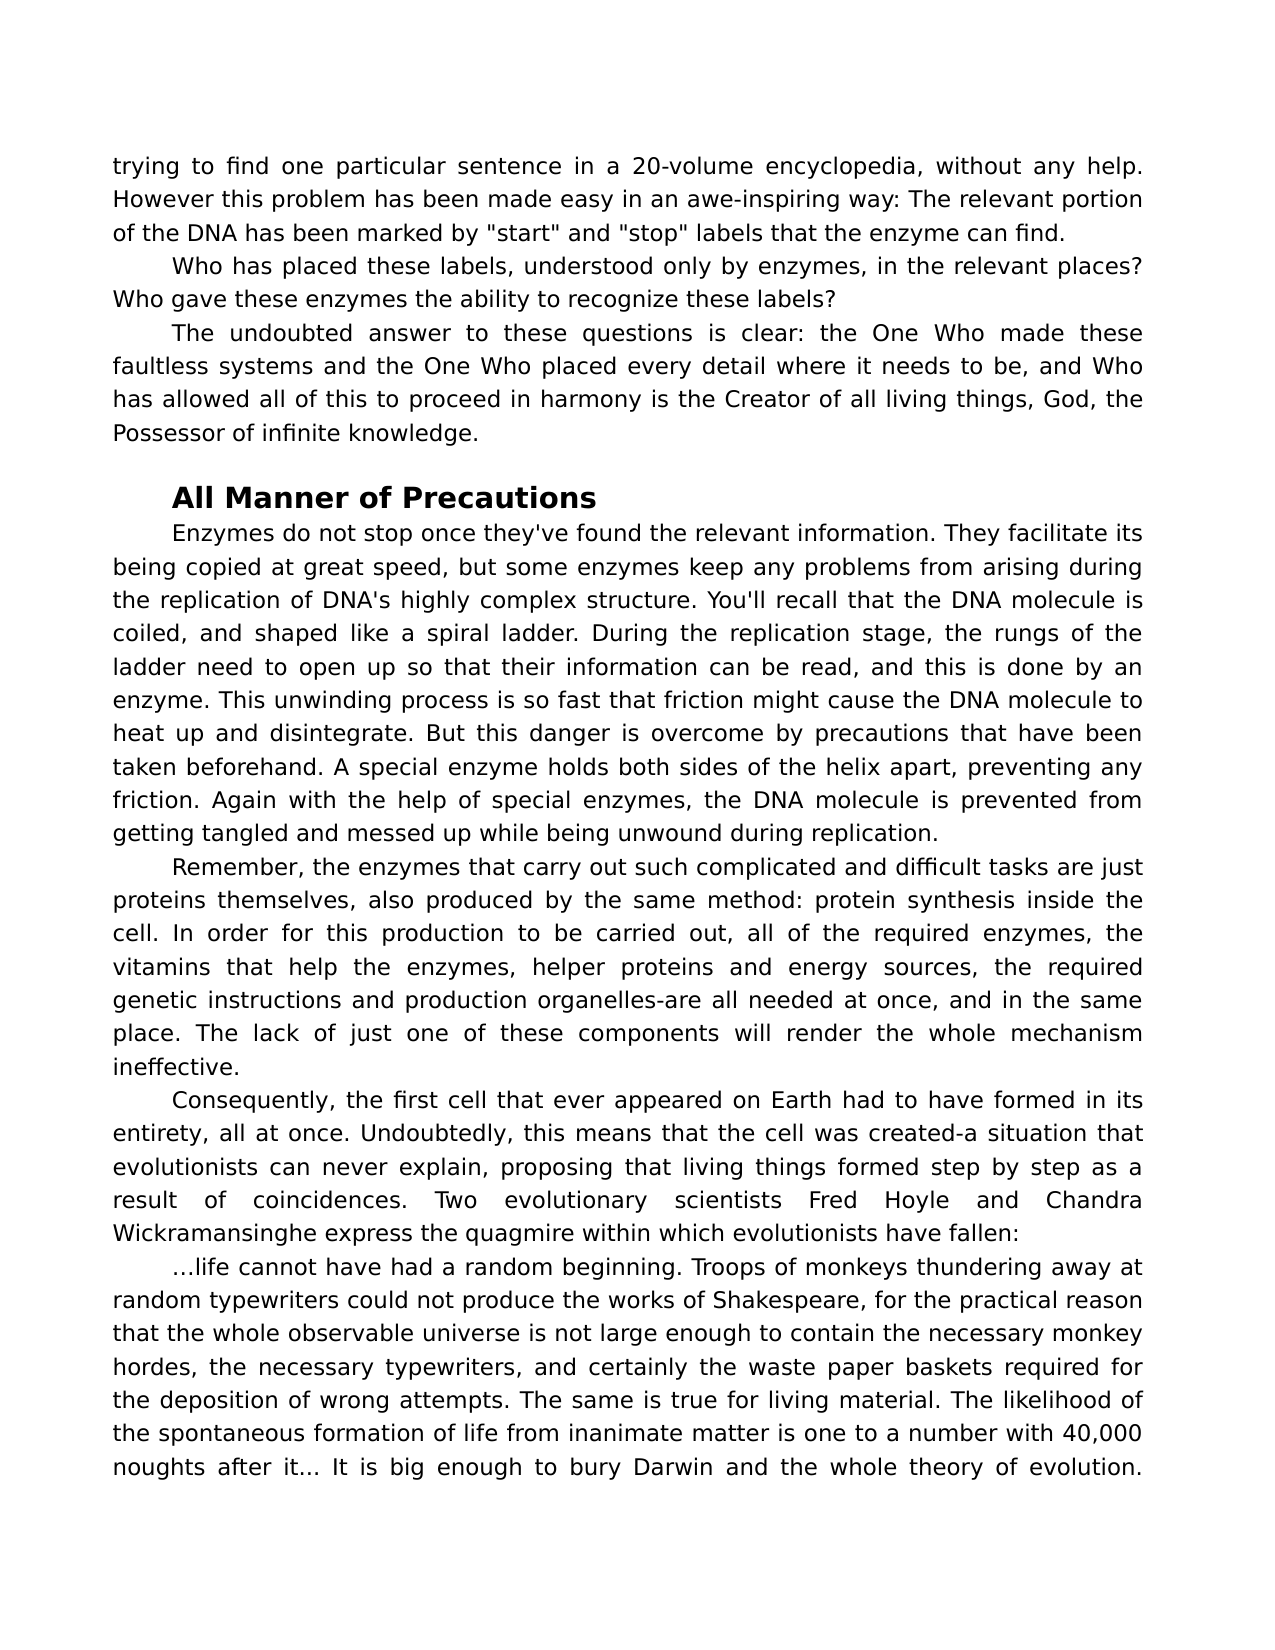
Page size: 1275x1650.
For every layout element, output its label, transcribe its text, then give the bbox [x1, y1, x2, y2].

text trying to find one particular sentence in a 20-volume encyclopedia, without any help. However this problem has been made easy in an awe-inspiring way: The relevant portion of the DNA has been marked by "start" and "stop" labels that the enzyme can find. [112, 148, 1145, 248]
text Who has placed these labels, understood only by enzymes, in the relevant places? Who gave these enzymes the ability to recognize these labels? [112, 248, 1145, 314]
text Remember, the enzymes that carry out such complicated and difficult tasks are just proteins themselves, also produced by the same method: protein synthesis inside the cell. In order for this production to be carried out, all of the required enzymes, the vitamins that help the enzymes, helper proteins and energy sources, the required genetic instructions and production organelles-are all needed at once, and in the same place. The lack of just one of these components will render the whole mechanism ineffective. [112, 848, 1145, 1082]
text Enzymes do not stop once they've found the relevant information. They facilitate its being copied at great speed, but some enzymes keep any problems from arising during the replication of DNA's highly complex structure. You'll recall that the DNA molecule is coiled, and shaped like a spiral ladder. During the replication stage, the rungs of the ladder need to open up so that their information can be read, and this is done by an enzyme. This unwinding process is so fast that friction might cause the DNA molecule to heat up and disintegrate. But this danger is overcome by precautions that have been taken beforehand. A special enzyme holds both sides of the helix apart, preventing any friction. Again with the help of special enzymes, the DNA molecule is prevented from getting tangled and messed up while being unwound during replication. [112, 515, 1145, 848]
text …life cannot have had a random beginning. Troops of monkeys thundering away at random typewriters could not produce the works of Shakespeare, for the practical reason that the whole observable universe is not large enough to contain the necessary monkey hordes, the necessary typewriters, and certainly the waste paper baskets required for the deposition of wrong attempts. The same is true for living material. The likelihood of the spontaneous formation of life from inanimate matter is one to a number with 40,000 noughts after it... It is big enough to bury Darwin and the whole theory of evolution. [112, 1248, 1145, 1482]
text Consequently, the first cell that ever appeared on Earth had to have formed in its entirety, all at once. Undoubtedly, this means that the cell was created-a situation that evolutionists can never explain, proposing that living things formed step by step as a result of coincidences. Two evolutionary scientists Fred Hoyle and Chandra Wickramansinghe express the quagmire within which evolutionists have fallen: [112, 1082, 1145, 1248]
text The undoubted answer to these questions is clear: the One Who made these faultless systems and the One Who placed every detail where it needs to be, and Who has allowed all of this to proceed in harmony is the Creator of all living things, God, the Possessor of infinite knowledge. [112, 314, 1145, 448]
text All Manner of Precautions [112, 481, 1145, 515]
